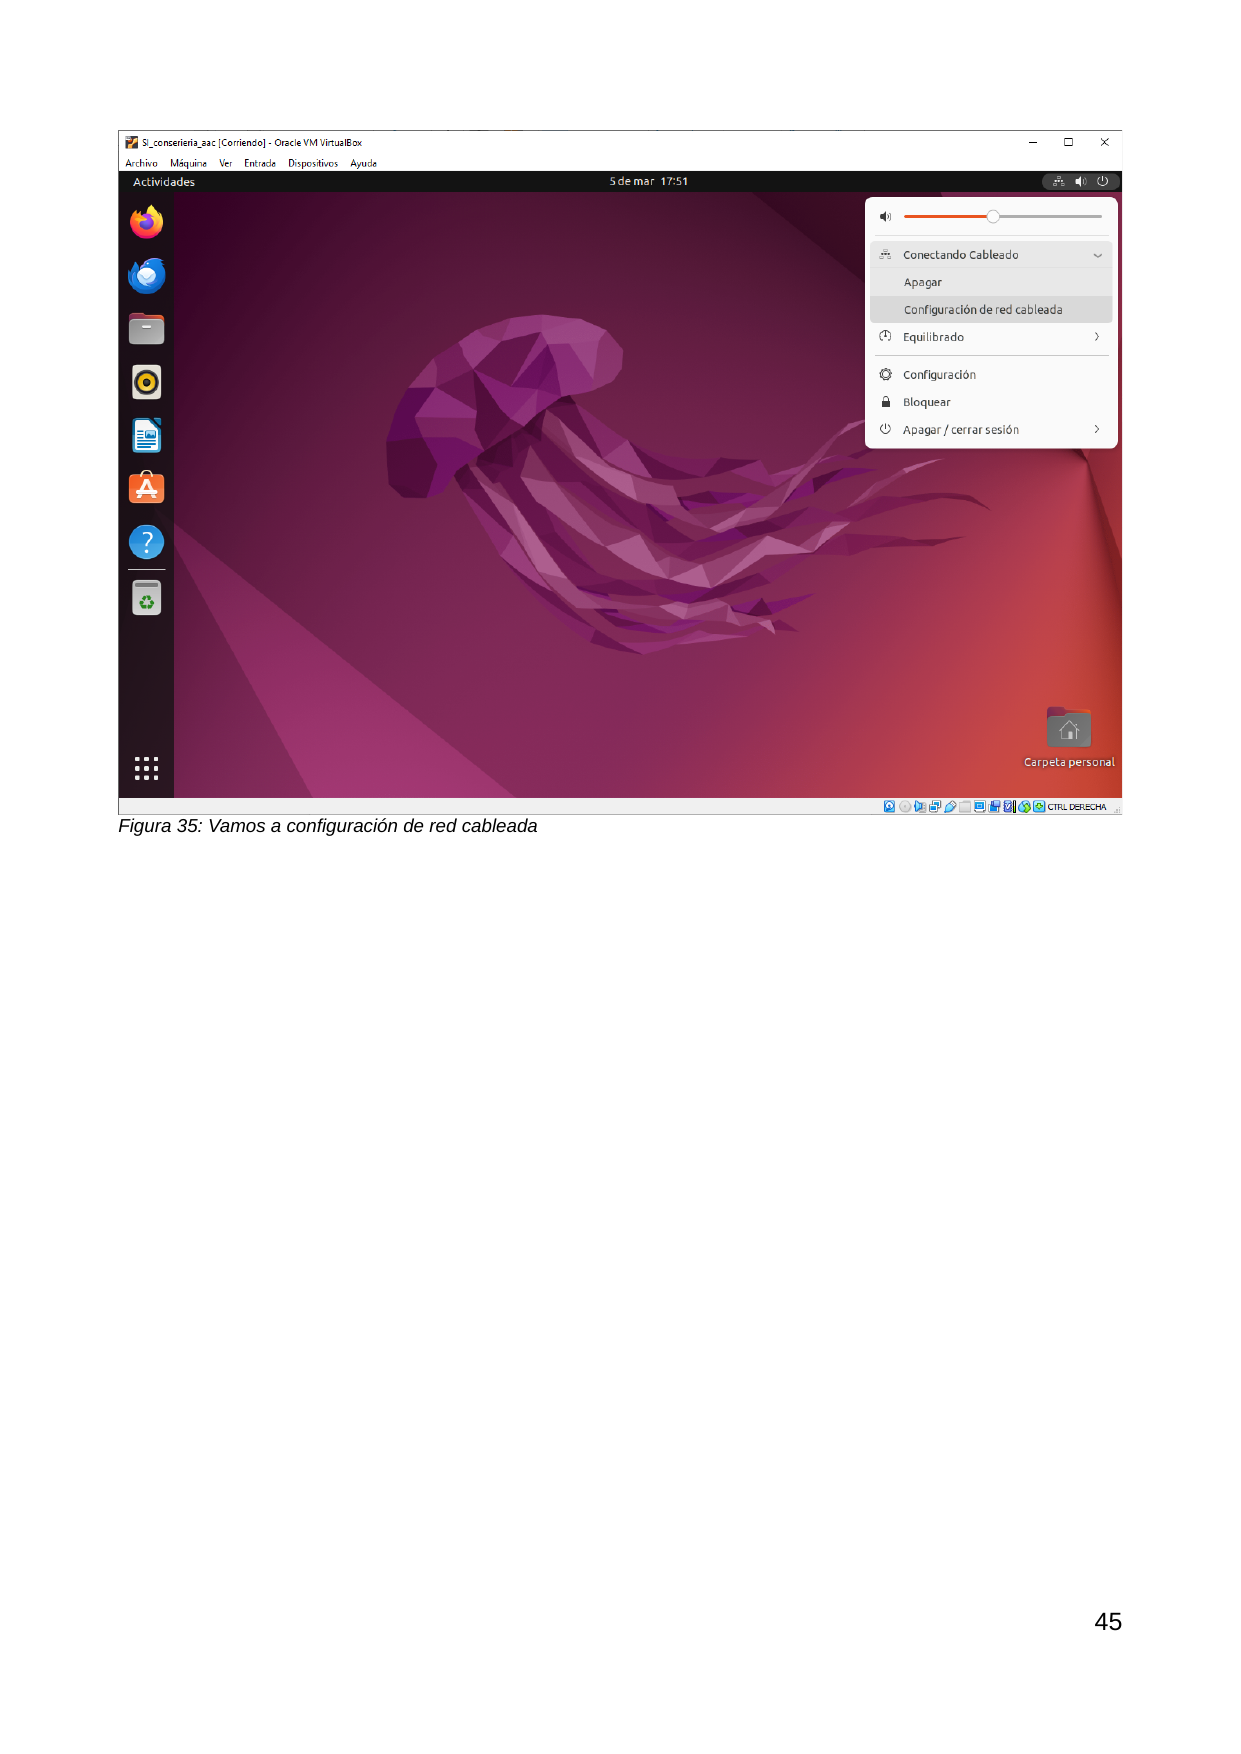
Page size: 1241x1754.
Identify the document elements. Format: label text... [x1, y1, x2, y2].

text Figura 35: Vamos a configuración de red cableada [118, 815, 1122, 837]
picture [118, 130, 1123, 815]
